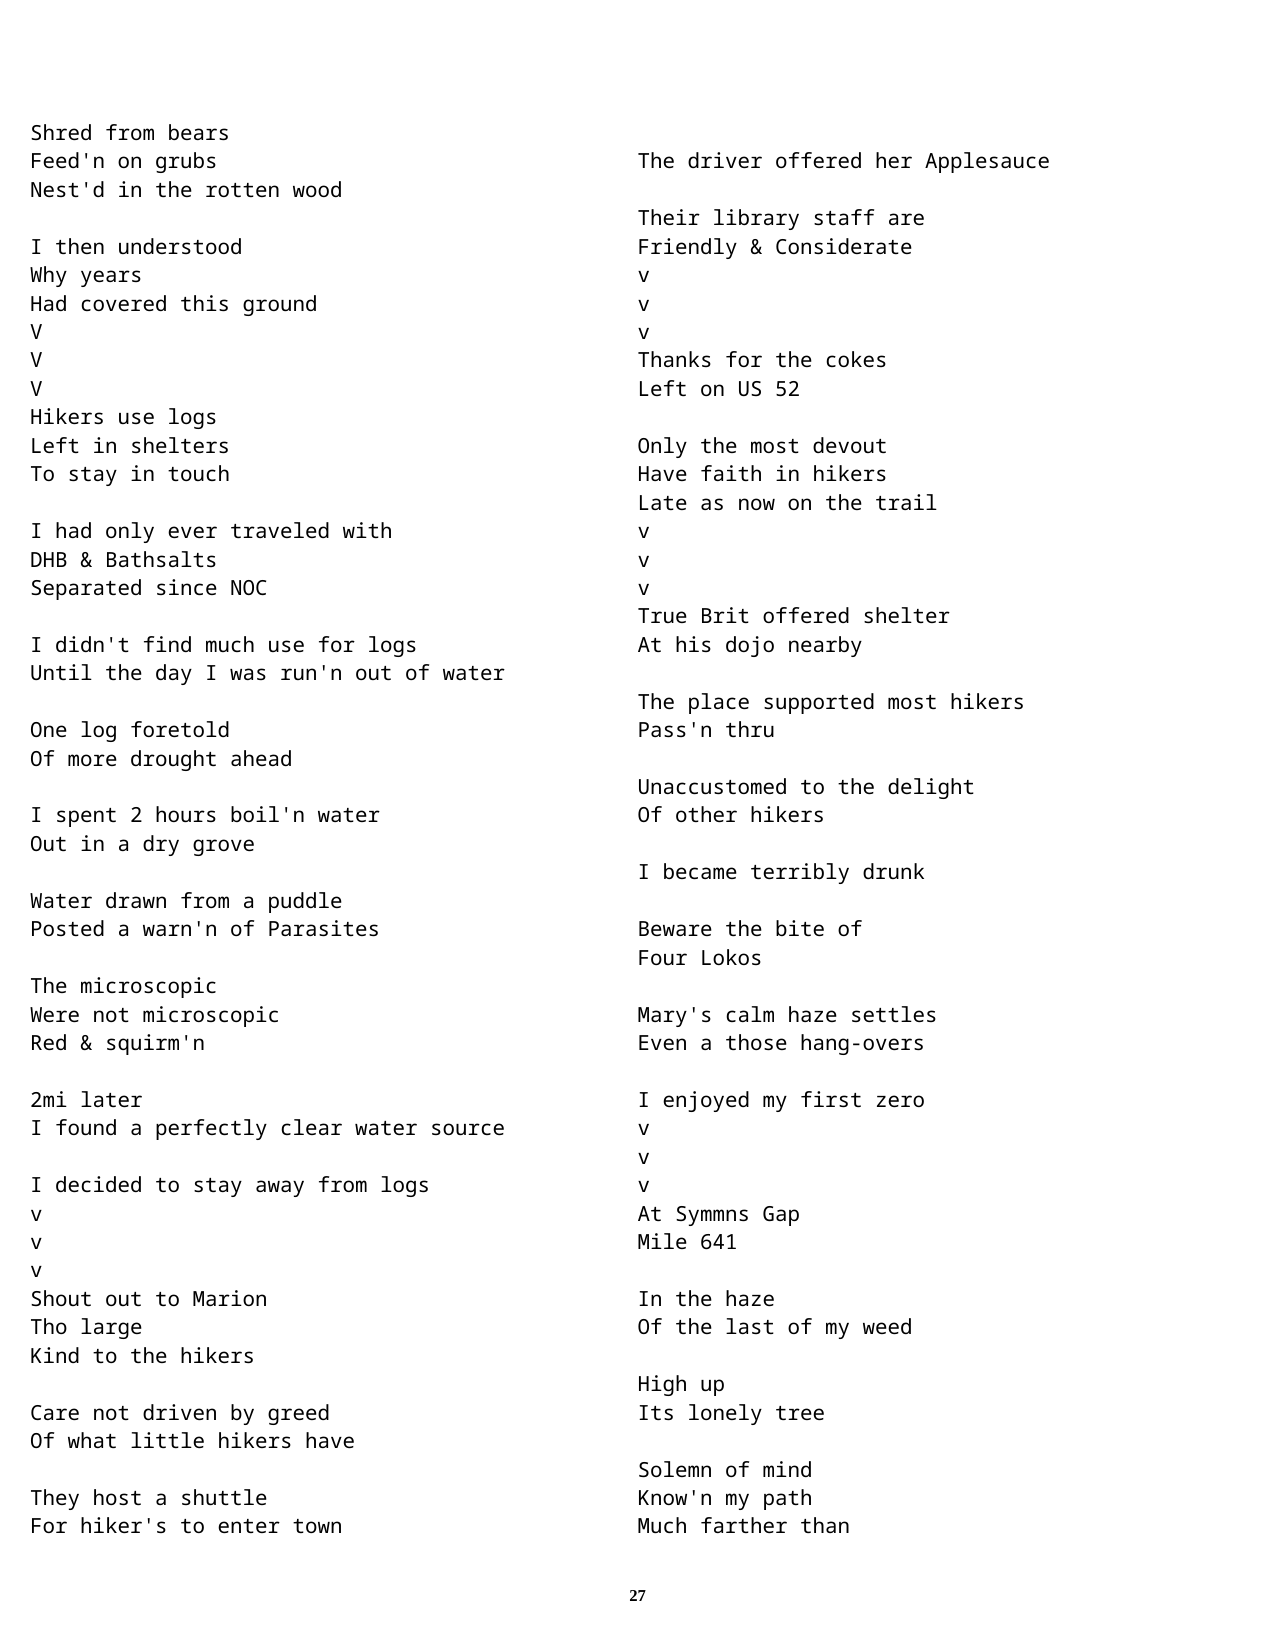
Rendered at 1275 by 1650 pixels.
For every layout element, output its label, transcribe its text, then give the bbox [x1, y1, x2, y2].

text Feed'n on grubs [30, 147, 637, 175]
text v [30, 1227, 637, 1256]
text Pass'n thru [637, 715, 1245, 744]
text Of more drought ahead [30, 744, 637, 772]
text 2mi later [30, 1085, 637, 1113]
text Nest'd in the rotten wood [30, 175, 637, 203]
text v [637, 289, 1245, 317]
text Why years [30, 260, 637, 289]
text One log foretold [30, 715, 637, 744]
text I didn't find much use for logs [30, 630, 637, 658]
text Until the day I was run'n out of water [30, 658, 637, 687]
text Posted a warn'n of Parasites [30, 914, 637, 943]
text Were not microscopic [30, 1000, 637, 1028]
text Only the most devout [637, 431, 1245, 459]
text Of other hikers [637, 801, 1245, 829]
text I had only ever traveled with [30, 516, 637, 545]
text True Brit offered shelter [637, 602, 1245, 630]
text Thanks for the cokes [637, 346, 1245, 374]
text V [30, 346, 637, 374]
text In the haze [637, 1284, 1245, 1312]
text Its lonely tree [637, 1398, 1245, 1426]
text I found a perfectly clear water source [30, 1113, 637, 1142]
text The place supported most hikers [637, 687, 1245, 715]
text Left on US 52 [637, 374, 1245, 402]
text v [637, 573, 1245, 602]
text v [637, 545, 1245, 573]
text v [637, 1113, 1245, 1142]
text I decided to stay away from logs [30, 1170, 637, 1199]
text Four Lokos [637, 943, 1245, 971]
text DHB & Bathsalts [30, 545, 637, 573]
text V [30, 317, 637, 346]
text Solemn of mind [637, 1455, 1245, 1483]
text High up [637, 1369, 1245, 1398]
text Red & squirm'n [30, 1028, 637, 1057]
text I enjoyed my first zero [637, 1085, 1245, 1113]
text Much farther than [637, 1512, 1245, 1540]
text Had covered this ground [30, 289, 637, 317]
text V [30, 374, 637, 402]
text I spent 2 hours boil'n water [30, 801, 637, 829]
text Beware the bite of [637, 914, 1245, 943]
text v [30, 1199, 637, 1227]
text Hikers use logs [30, 402, 637, 431]
text Out in a dry grove [30, 829, 637, 857]
text Know'n my path [637, 1483, 1245, 1512]
text Their library staff are [637, 203, 1245, 232]
text Separated since NOC [30, 573, 637, 602]
text Care not driven by greed [30, 1398, 637, 1426]
text Left in shelters [30, 431, 637, 459]
text For hiker's to enter town [30, 1512, 637, 1540]
text Mile 641 [637, 1227, 1245, 1256]
text They host a shuttle [30, 1483, 637, 1512]
text Shred from bears [30, 118, 637, 147]
text The driver offered her Applesauce [637, 147, 1245, 175]
text v [637, 1142, 1245, 1170]
text Of the last of my weed [637, 1312, 1245, 1341]
text Mary's calm haze settles [637, 1000, 1245, 1028]
text I became terribly drunk [637, 857, 1245, 886]
text Kind to the hikers [30, 1341, 637, 1369]
text The microscopic [30, 971, 637, 1000]
text To stay in touch [30, 459, 637, 488]
text Friendly & Considerate [637, 232, 1245, 260]
text v [637, 260, 1245, 289]
text At his dojo nearby [637, 630, 1245, 658]
text v [637, 1170, 1245, 1199]
text Have faith in hikers [637, 459, 1245, 488]
text Water drawn from a puddle [30, 886, 637, 914]
text v [637, 317, 1245, 346]
text v [637, 516, 1245, 545]
text Of what little hikers have [30, 1426, 637, 1455]
text v [30, 1256, 637, 1284]
text Tho large [30, 1312, 637, 1341]
text Unaccustomed to the delight [637, 772, 1245, 801]
text At Symmns Gap [637, 1199, 1245, 1227]
text Even a those hang-overs [637, 1028, 1245, 1057]
text Late as now on the trail [637, 488, 1245, 516]
text I then understood [30, 232, 637, 260]
text Shout out to Marion [30, 1284, 637, 1312]
